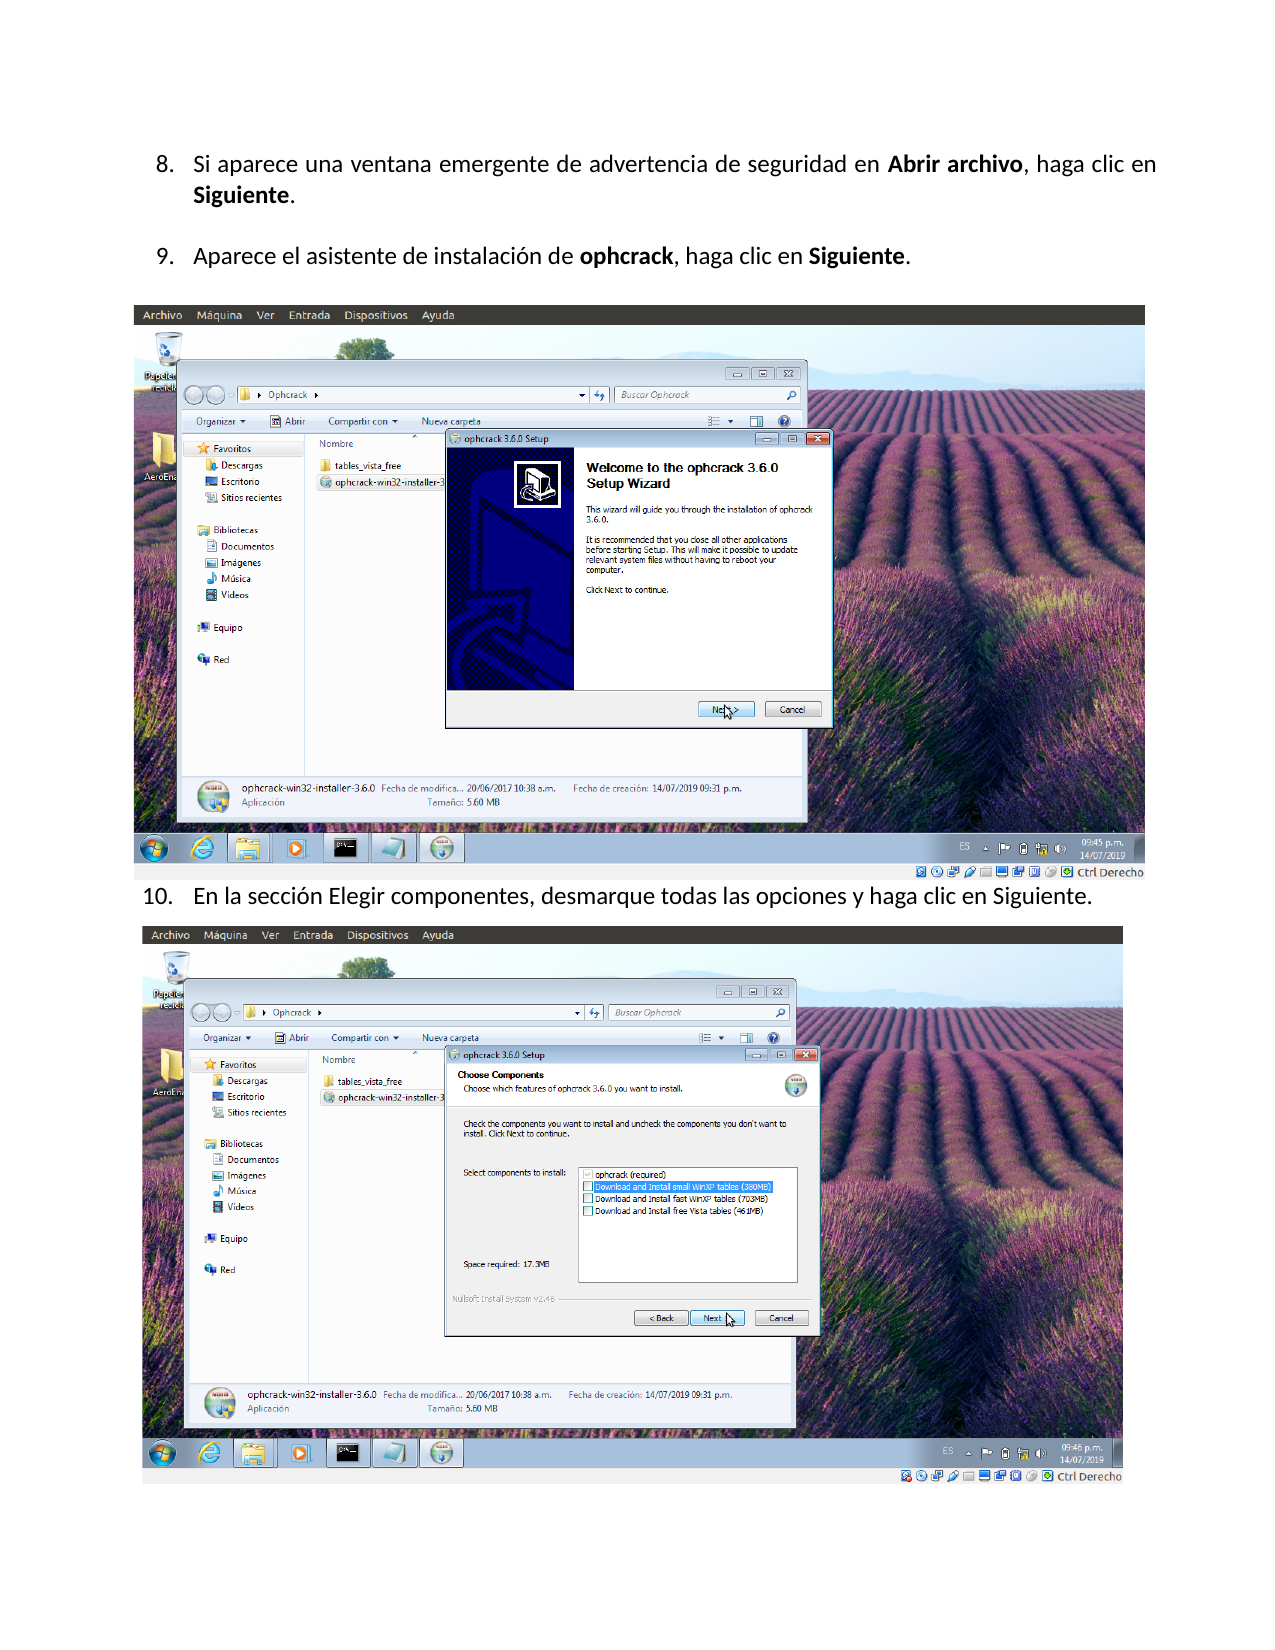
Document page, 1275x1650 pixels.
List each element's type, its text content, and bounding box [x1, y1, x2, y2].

picture [133, 305, 1145, 880]
picture [142, 926, 1123, 1484]
list Si aparece una ventana emergente de advertencia de seguridad en Abrir archivo, haga clic en Siguiente. [156, 149, 1157, 210]
list En la sección Elegir componentes, desmarque todas las opciones y haga clic en Siguiente. [142, 301, 1157, 910]
list Aparece el asistente de instalación de ophcrack, haga clic en Siguiente. [156, 240, 1157, 271]
